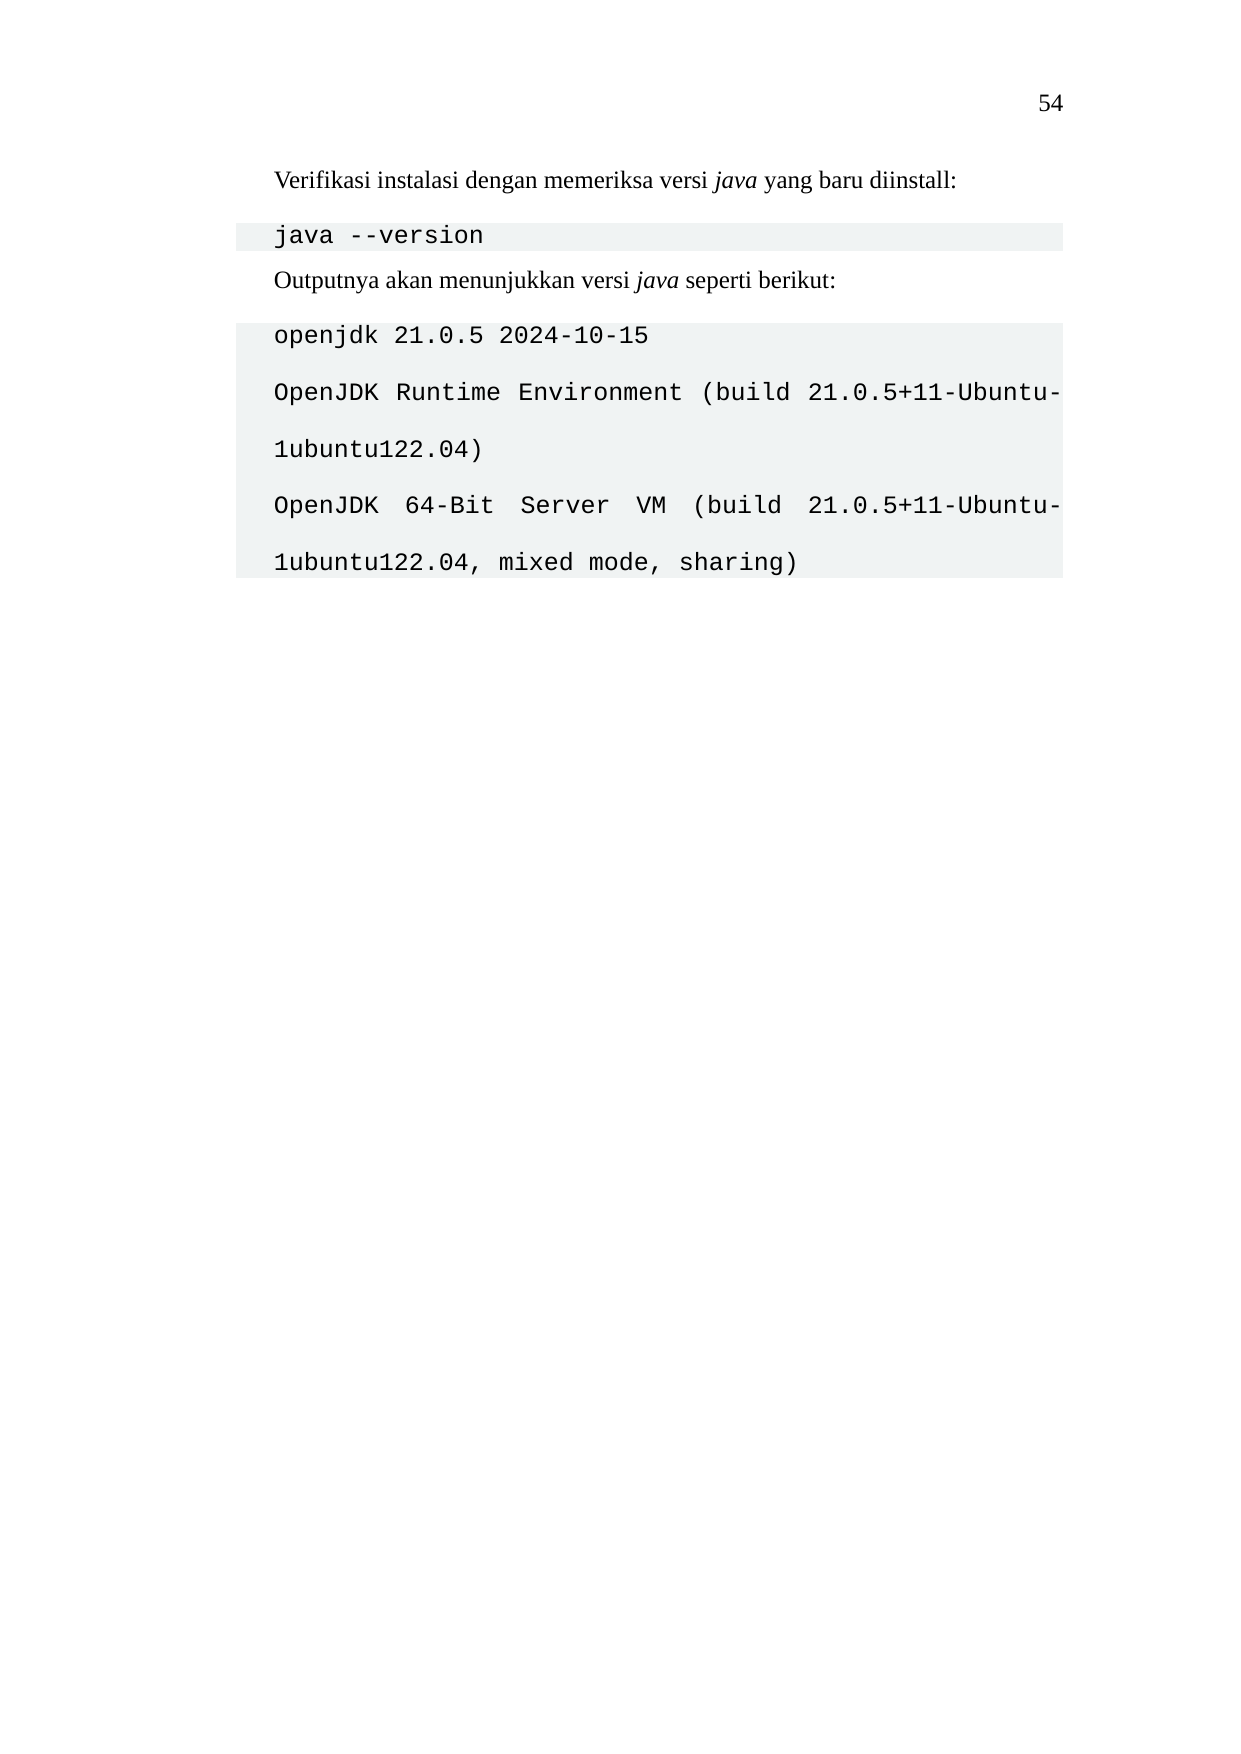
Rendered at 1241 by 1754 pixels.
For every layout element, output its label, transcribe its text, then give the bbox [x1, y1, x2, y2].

list Outputnya akan menunjukkan versi java seperti berikut: [236, 265, 1063, 294]
list OpenJDK Runtime Environment (build 21.0.5+11-Ubuntu-1ubuntu122.04) [236, 379, 1063, 464]
list openjdk 21.0.5 2024-10-15 [236, 323, 1063, 351]
list java --version [236, 223, 1063, 251]
list Verifikasi instalasi dengan memeriksa versi java yang baru diinstall: [236, 165, 1063, 194]
list OpenJDK 64-Bit Server VM (build 21.0.5+11-Ubuntu-1ubuntu122.04, mixed mode, sharing) [236, 493, 1063, 578]
